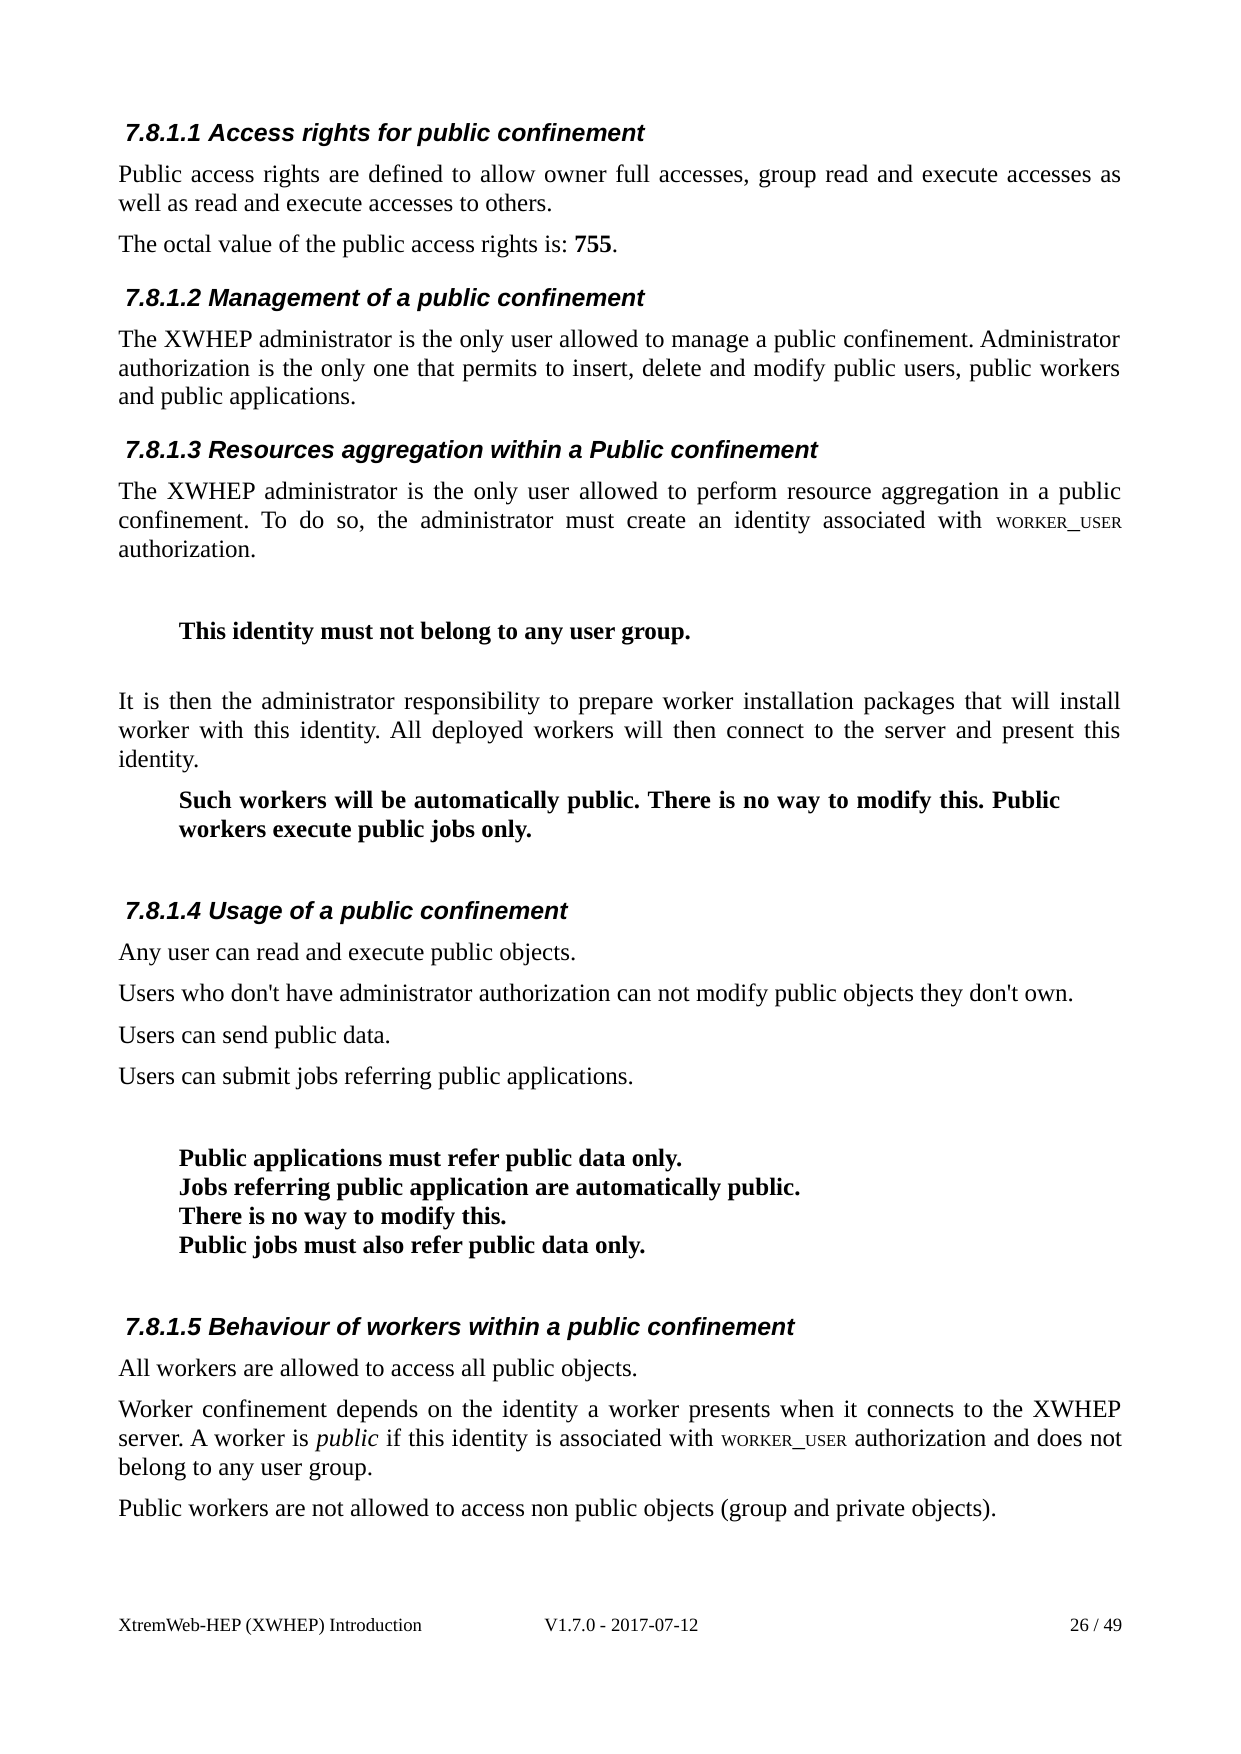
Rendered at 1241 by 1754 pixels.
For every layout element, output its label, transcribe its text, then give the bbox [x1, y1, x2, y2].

text The octal value of the public access rights is: 755. [118, 229, 1122, 258]
text Public access rights are defined to allow owner full accesses, group read and execute accesses as well as read and execute accesses to others. [118, 159, 1122, 217]
text Users can submit jobs referring public applications. [118, 1061, 1122, 1090]
text There is no way to modify this. [179, 1201, 1061, 1230]
text Users can send public data. [118, 1020, 1122, 1048]
subtitle Behaviour of workers within a public confinement [118, 1312, 1122, 1341]
text All workers are allowed to access all public objects. [118, 1353, 1122, 1382]
text Any user can read and execute public objects. [118, 937, 1122, 966]
text This identity must not belong to any user group. [179, 616, 1061, 645]
subtitle Usage of a public confinement [118, 896, 1122, 925]
text Users who don't have administrator authorization can not modify public objects they don't own. [118, 978, 1122, 1007]
text Such workers will be automatically public. There is no way to modify this. Public workers execute public jobs only. [179, 785, 1061, 842]
text Worker confinement depends on the identity a worker presents when it connects to the XWHEP server. A worker is public if this identity is associated with worker_user authorization and does not belong to any user group. [118, 1394, 1122, 1481]
subtitle Management of a public confinement [118, 283, 1122, 311]
text It is then the administrator responsibility to prepare worker installation packages that will install worker with this identity. All deployed workers will then connect to the server and present this identity. [118, 686, 1122, 772]
subtitle Resources aggregation within a Public confinement [118, 435, 1122, 464]
subtitle Access rights for public confinement [118, 118, 1122, 147]
text Public workers are not allowed to access non public objects (group and private objects). [118, 1493, 1122, 1522]
text Public jobs must also refer public data only. [179, 1230, 1061, 1258]
text The XWHEP administrator is the only user allowed to perform resource aggregation in a public confinement. To do so, the administrator must create an identity associated with worker_user authorization. [118, 476, 1122, 562]
text Jobs referring public application are automatically public. [179, 1172, 1061, 1201]
text Public applications must refer public data only. [179, 1143, 1061, 1172]
text The XWHEP administrator is the only user allowed to manage a public confinement. Administrator authorization is the only one that permits to insert, delete and modify public users, public workers and public applications. [118, 324, 1122, 410]
